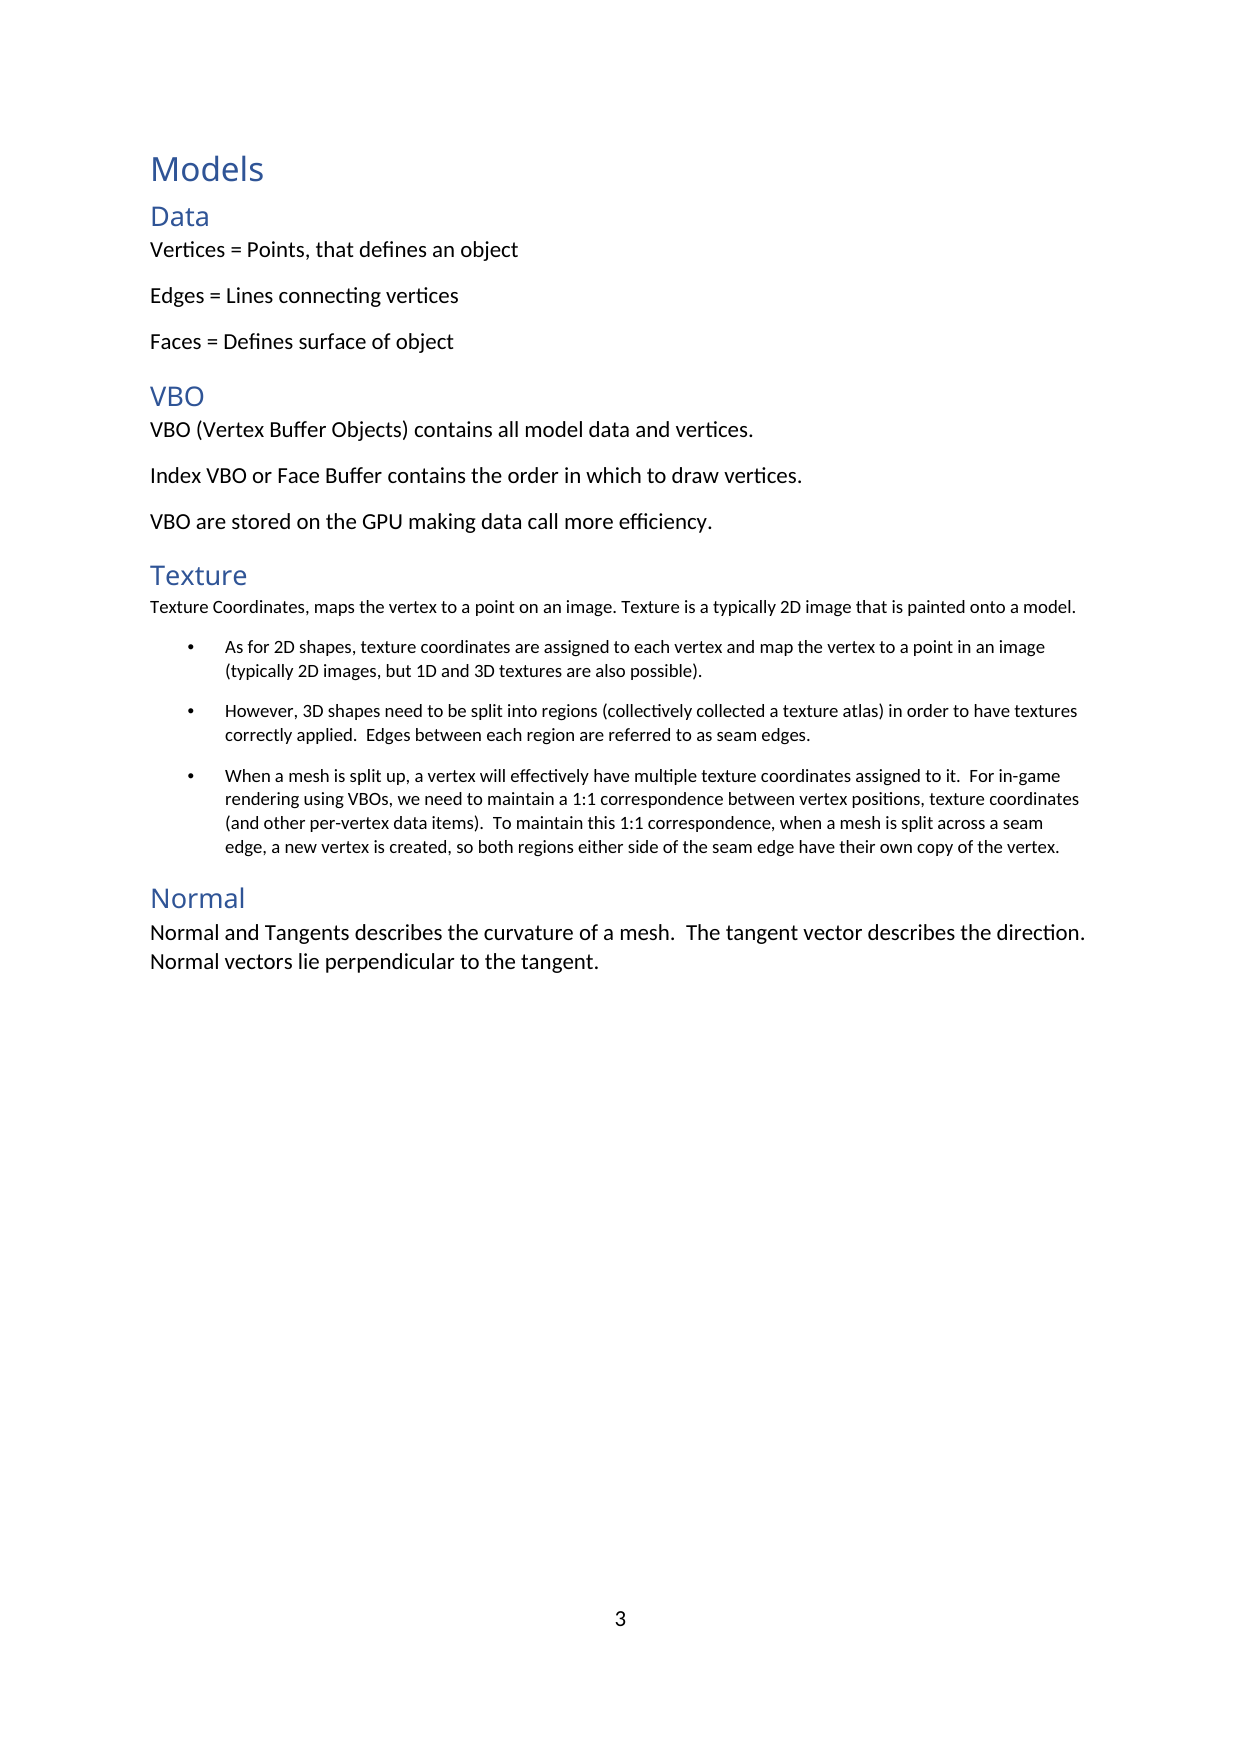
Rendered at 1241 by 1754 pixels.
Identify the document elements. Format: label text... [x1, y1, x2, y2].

text Index VBO or Face Buffer contains the order in which to draw vertices. [150, 461, 1090, 489]
text Faces = Defines surface of object [150, 327, 1090, 355]
text Vertices = Points, that defines an object [150, 236, 1090, 264]
subtitle VBO [150, 377, 1090, 414]
subtitle Models [150, 146, 1090, 191]
list However, 3D shapes need to be split into regions (collectively collected a texture atlas) in order to have textures correctly applied. Edges between each region are referred to as seam edges. [187, 699, 1090, 746]
subtitle Data [150, 197, 1090, 234]
text VBO are stored on the GPU making data call more efficiency. [150, 507, 1090, 535]
text Texture Coordinates, maps the vertex to a point on an image. Texture is a typically 2D image that is painted onto a model. [150, 595, 1090, 618]
subtitle Texture [150, 557, 1090, 593]
text Edges = Lines connecting vertices [150, 281, 1090, 309]
text Normal and Tangents describes the curvature of a mesh. The tangent vector describes the direction. Normal vectors lie perpendicular to the tangent. [150, 918, 1090, 975]
subtitle Normal [150, 879, 1090, 916]
list As for 2D shapes, texture coordinates are assigned to each vertex and map the vertex to a point in an image (typically 2D images, but 1D and 3D textures are also possible). [187, 635, 1090, 682]
text VBO (Vertex Buffer Objects) contains all model data and vertices. [150, 415, 1090, 443]
list When a mesh is split up, a vertex will effectively have multiple texture coordinates assigned to it. For in-game rendering using VBOs, we need to maintain a 1:1 correspondence between vertex positions, texture coordinates (and other per-vertex data items). To maintain this 1:1 correspondence, when a mesh is split across a seam edge, a new vertex is created, so both regions either side of the seam edge have their own copy of the vertex. [187, 764, 1090, 858]
